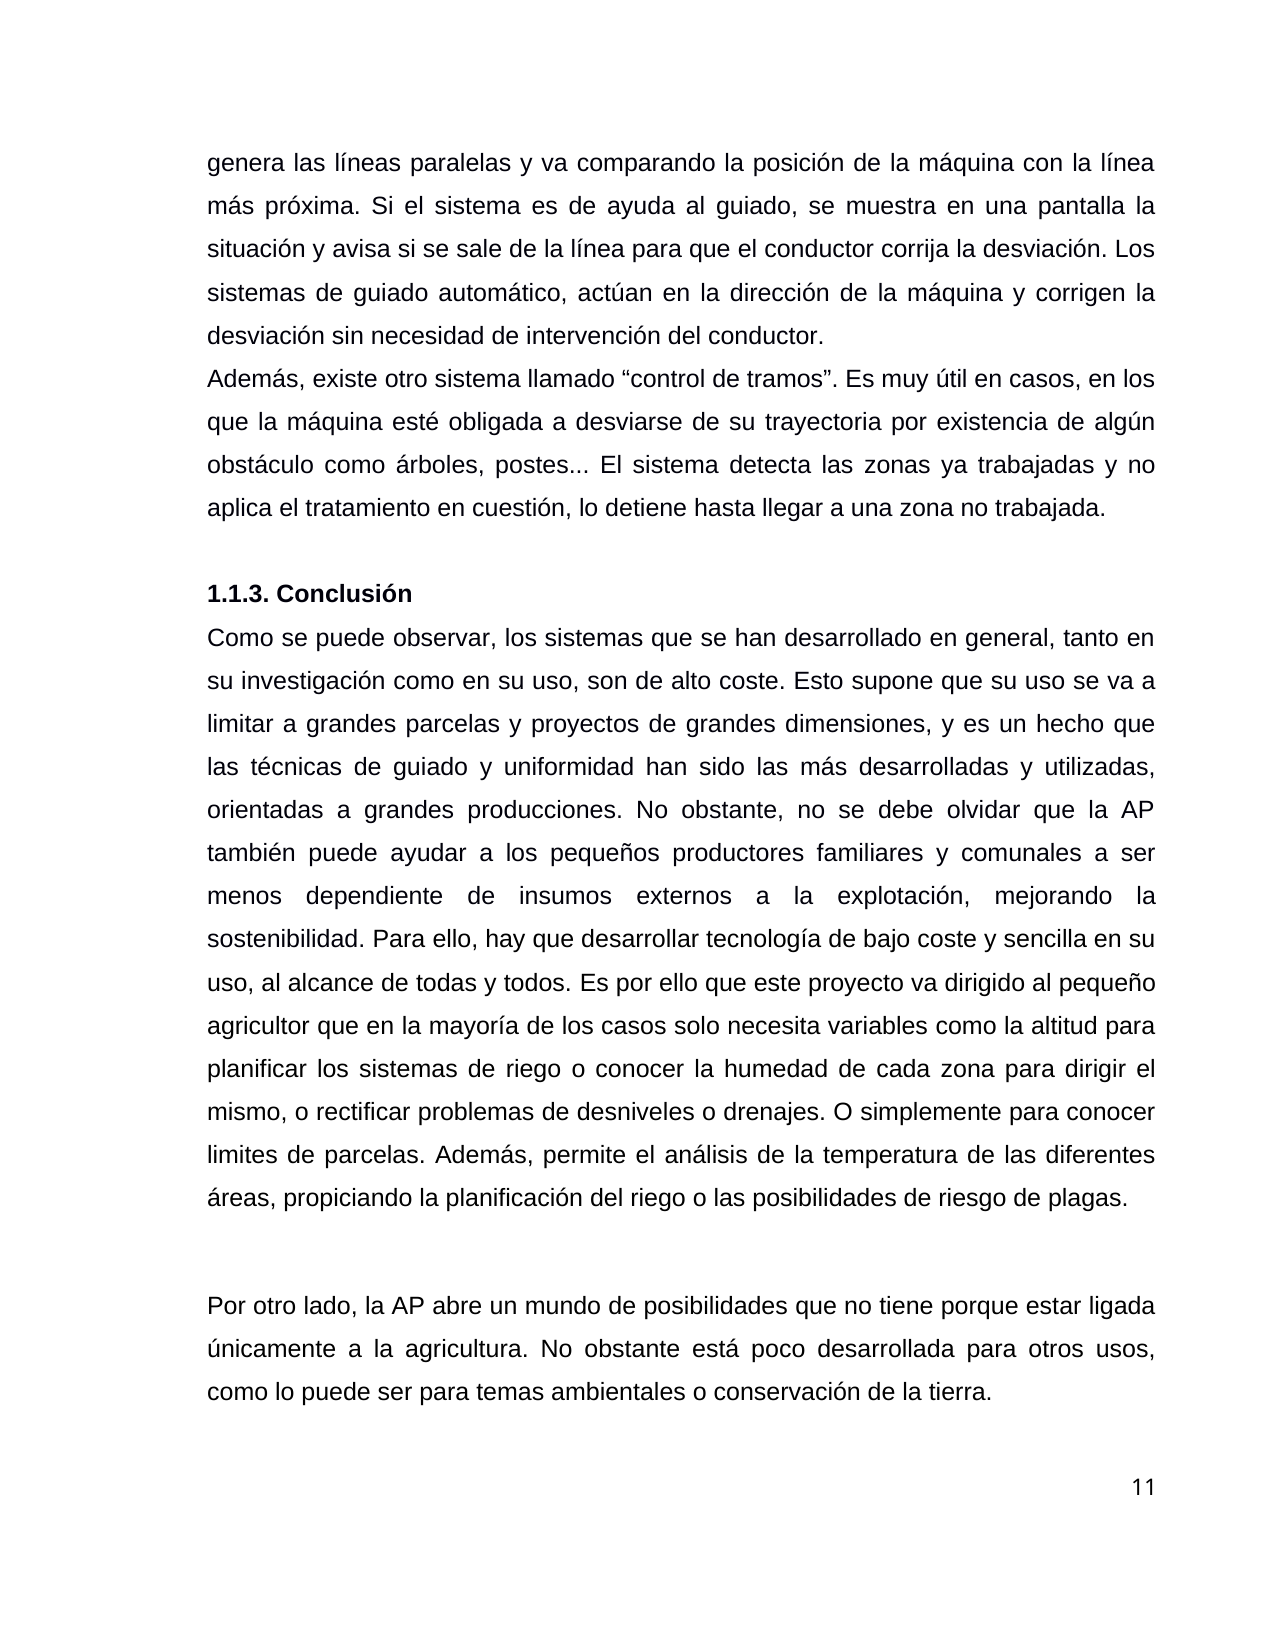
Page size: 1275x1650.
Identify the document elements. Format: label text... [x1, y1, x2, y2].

text genera las líneas paralelas y va comparando la posición de la máquina con la línea más próxima. Si el sistema es de ayuda al guiado, se muestra en una pantalla la situación y avisa si se sale de la línea para que el conductor corrija la desviación. Los sistemas de guiado automático, actúan en la dirección de la máquina y corrigen la desviación sin necesidad de intervención del conductor. [207, 148, 1157, 349]
text Por otro lado, la AP abre un mundo de posibilidades que no tiene porque estar ligada únicamente a la agricultura. No obstante está poco desarrollada para otros usos, como lo puede ser para temas ambientales o conservación de la tierra. [207, 1291, 1157, 1406]
text Además, existe otro sistema llamado “control de tramos”. Es muy útil en casos, en los que la máquina esté obligada a desviarse de su trayectoria por existencia de algún obstáculo como árboles, postes... El sistema detecta las zonas ya trabajadas y no aplica el tratamiento en cuestión, lo detiene hasta llegar a una zona no trabajada. [207, 364, 1157, 522]
text 1.1.3. Conclusión [207, 579, 1157, 608]
text Como se puede observar, los sistemas que se han desarrollado en general, tanto en su investigación como en su uso, son de alto coste. Esto supone que su uso se va a limitar a grandes parcelas y proyectos de grandes dimensiones, y es un hecho que las técnicas de guiado y uniformidad han sido las más desarrolladas y utilizadas, orientadas a grandes producciones. No obstante, no se debe olvidar que la AP también puede ayudar a los pequeños productores familiares y comunales a ser menos dependiente de insumos externos a la explotación, mejorando la sostenibilidad. Para ello, hay que desarrollar tecnología de bajo coste y sencilla en su uso, al alcance de todas y todos. Es por ello que este proyecto va dirigido al pequeño agricultor que en la mayoría de los casos solo necesita variables como la altitud para planificar los sistemas de riego o conocer la humedad de cada zona para dirigir el mismo, o rectificar problemas de desniveles o drenajes. O simplemente para conocer limites de parcelas. Además, permite el análisis de la temperatura de las diferentes áreas, propiciando la planificación del riego o las posibilidades de riesgo de plagas. [207, 623, 1157, 1212]
